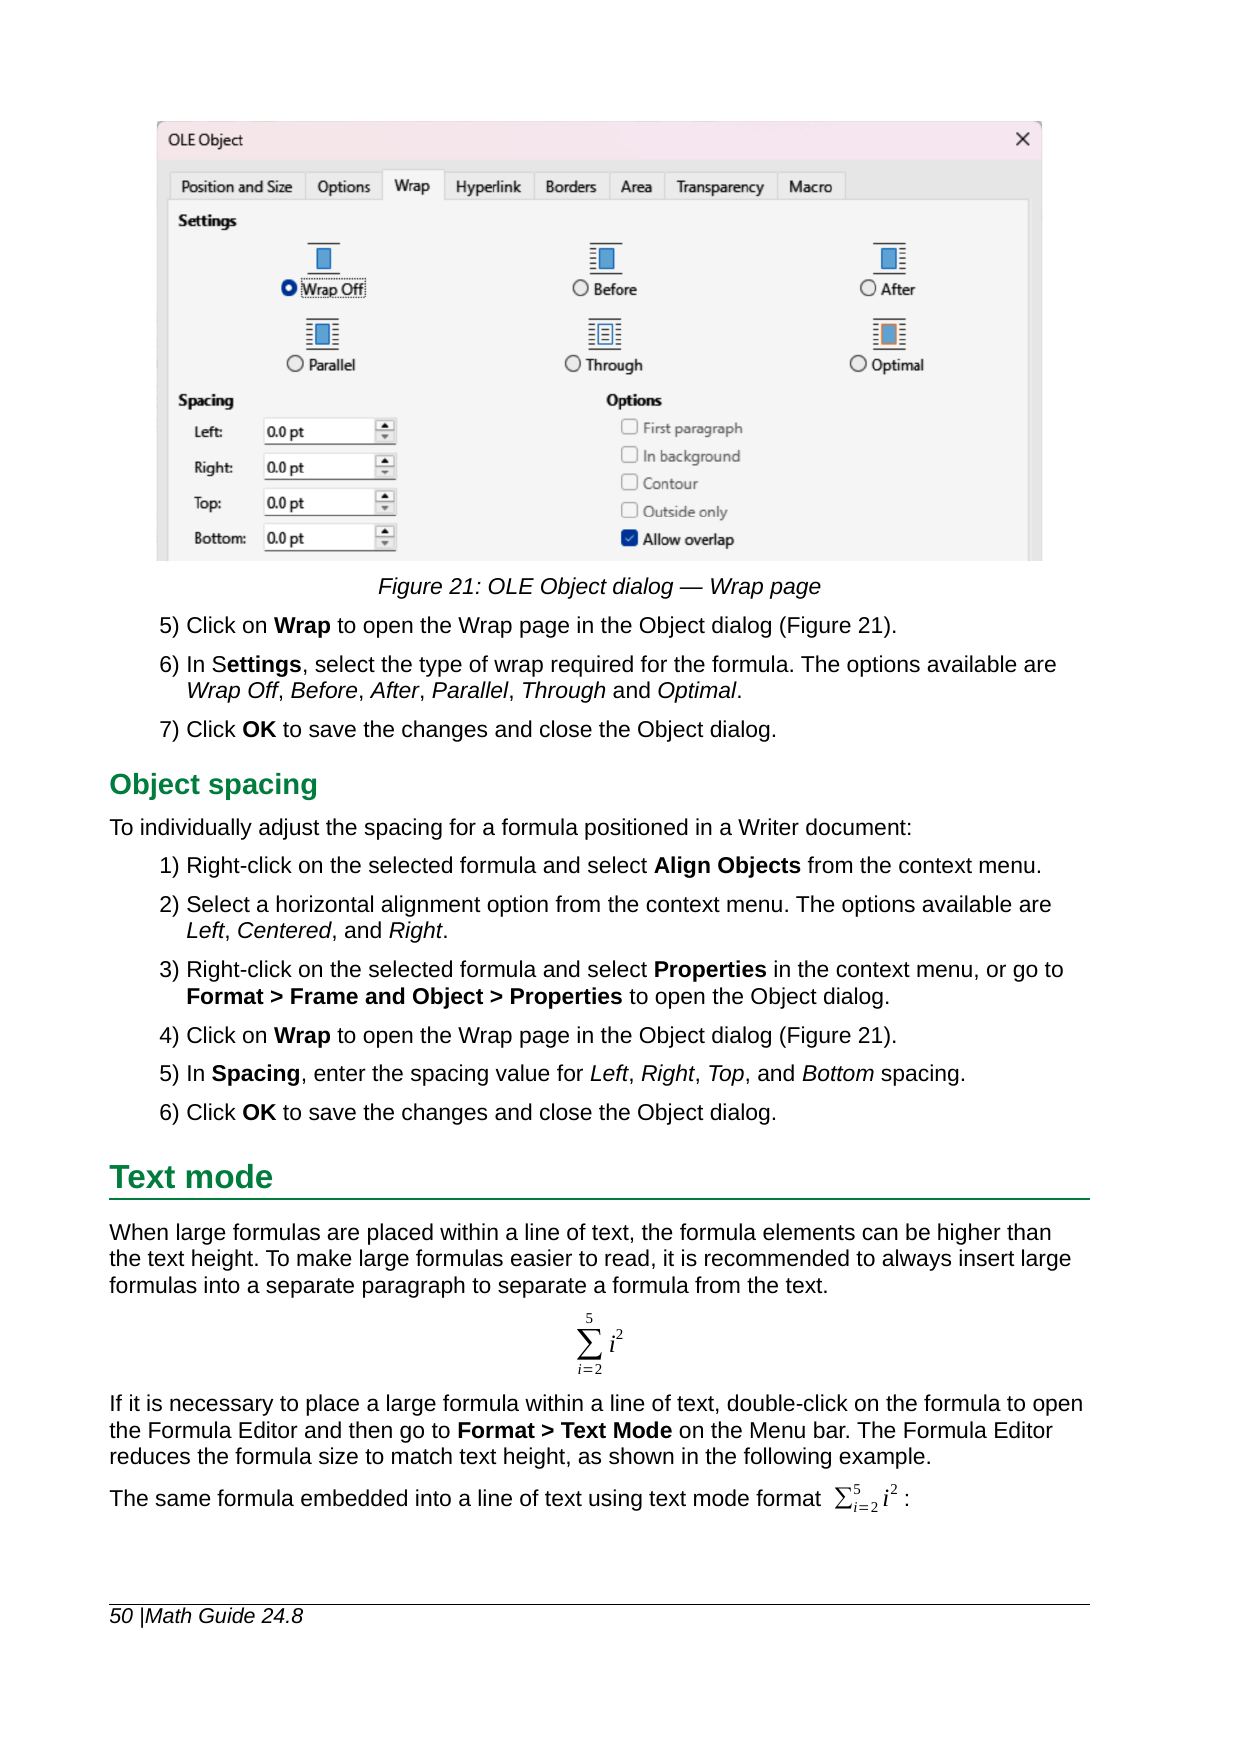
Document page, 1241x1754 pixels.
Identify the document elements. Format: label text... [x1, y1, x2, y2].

subtitle Object spacing [109, 767, 1090, 801]
list Select a horizontal alignment option from the context menu. The options available are Left, Centered, and Right. [186, 891, 1090, 944]
text If it is necessary to place a large formula within a line of text, double-click on the formula to open the Formula Editor and then go to Format > Text Mode on the Menu bar. The Formula Editor reduces the formula size to match text height, as shown in the following example. [109, 1390, 1090, 1469]
subtitle Text mode [109, 1157, 1090, 1198]
list Right-click on the selected formula and select Properties in the context menu, or go to Format > Frame and Object > Properties to open the Object dialog. [186, 956, 1090, 1009]
text Figure 21: OLE Object dialog — Wrap page [157, 573, 1042, 599]
list Click on Wrap to open the Wrap page in the Object dialog (Figure 21). [186, 1022, 1090, 1048]
list In Spacing, enter the spacing value for Left, Right, Top, and Bottom spacing. [186, 1060, 1090, 1087]
list In Settings, select the type of wrap required for the formula. The options available are Wrap Off, Before, After, Parallel, Through and Optimal. [186, 651, 1090, 703]
list Click OK to save the changes and close the Object dialog. [186, 716, 1090, 742]
list Click on Wrap to open the Wrap page in the Object dialog (Figure 21). [186, 612, 1090, 638]
text The same formula embedded into a line of text using text mode format : [109, 1482, 1090, 1515]
picture [156, 121, 1043, 561]
text When large formulas are placed within a line of text, the formula elements can be higher than the text height. To make large formulas easier to read, it is recommended to always insert large formulas into a separate paragraph to separate a formula from the text. [109, 1219, 1090, 1298]
list Right-click on the selected formula and select Align Objects from the context menu. [186, 852, 1090, 879]
list Click OK to save the changes and close the Object dialog. [186, 1099, 1090, 1126]
text To individually adjust the spacing for a formula positioned in a Writer document: [109, 813, 1090, 840]
